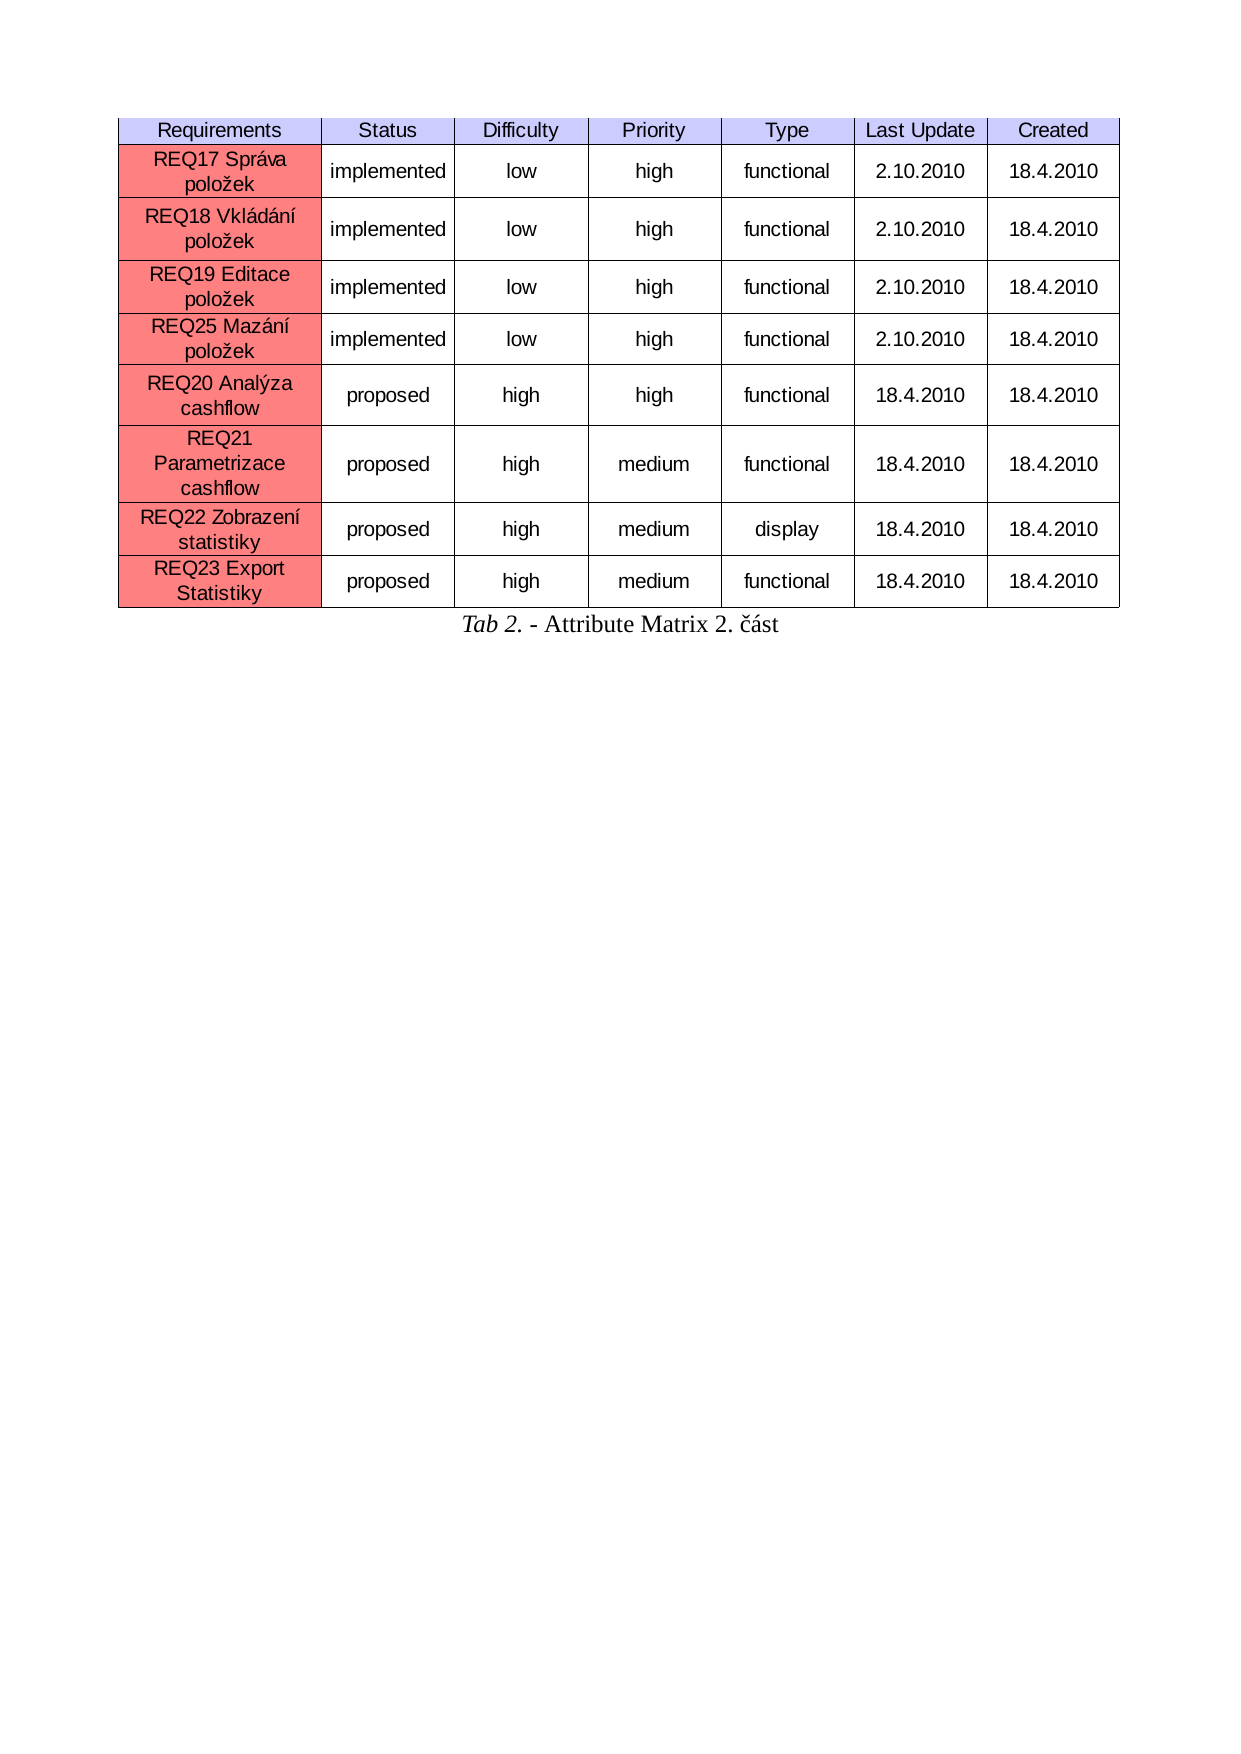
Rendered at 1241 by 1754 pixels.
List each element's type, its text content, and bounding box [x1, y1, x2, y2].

text Tab 2. - Attribute Matrix 2. část [118, 118, 1122, 638]
